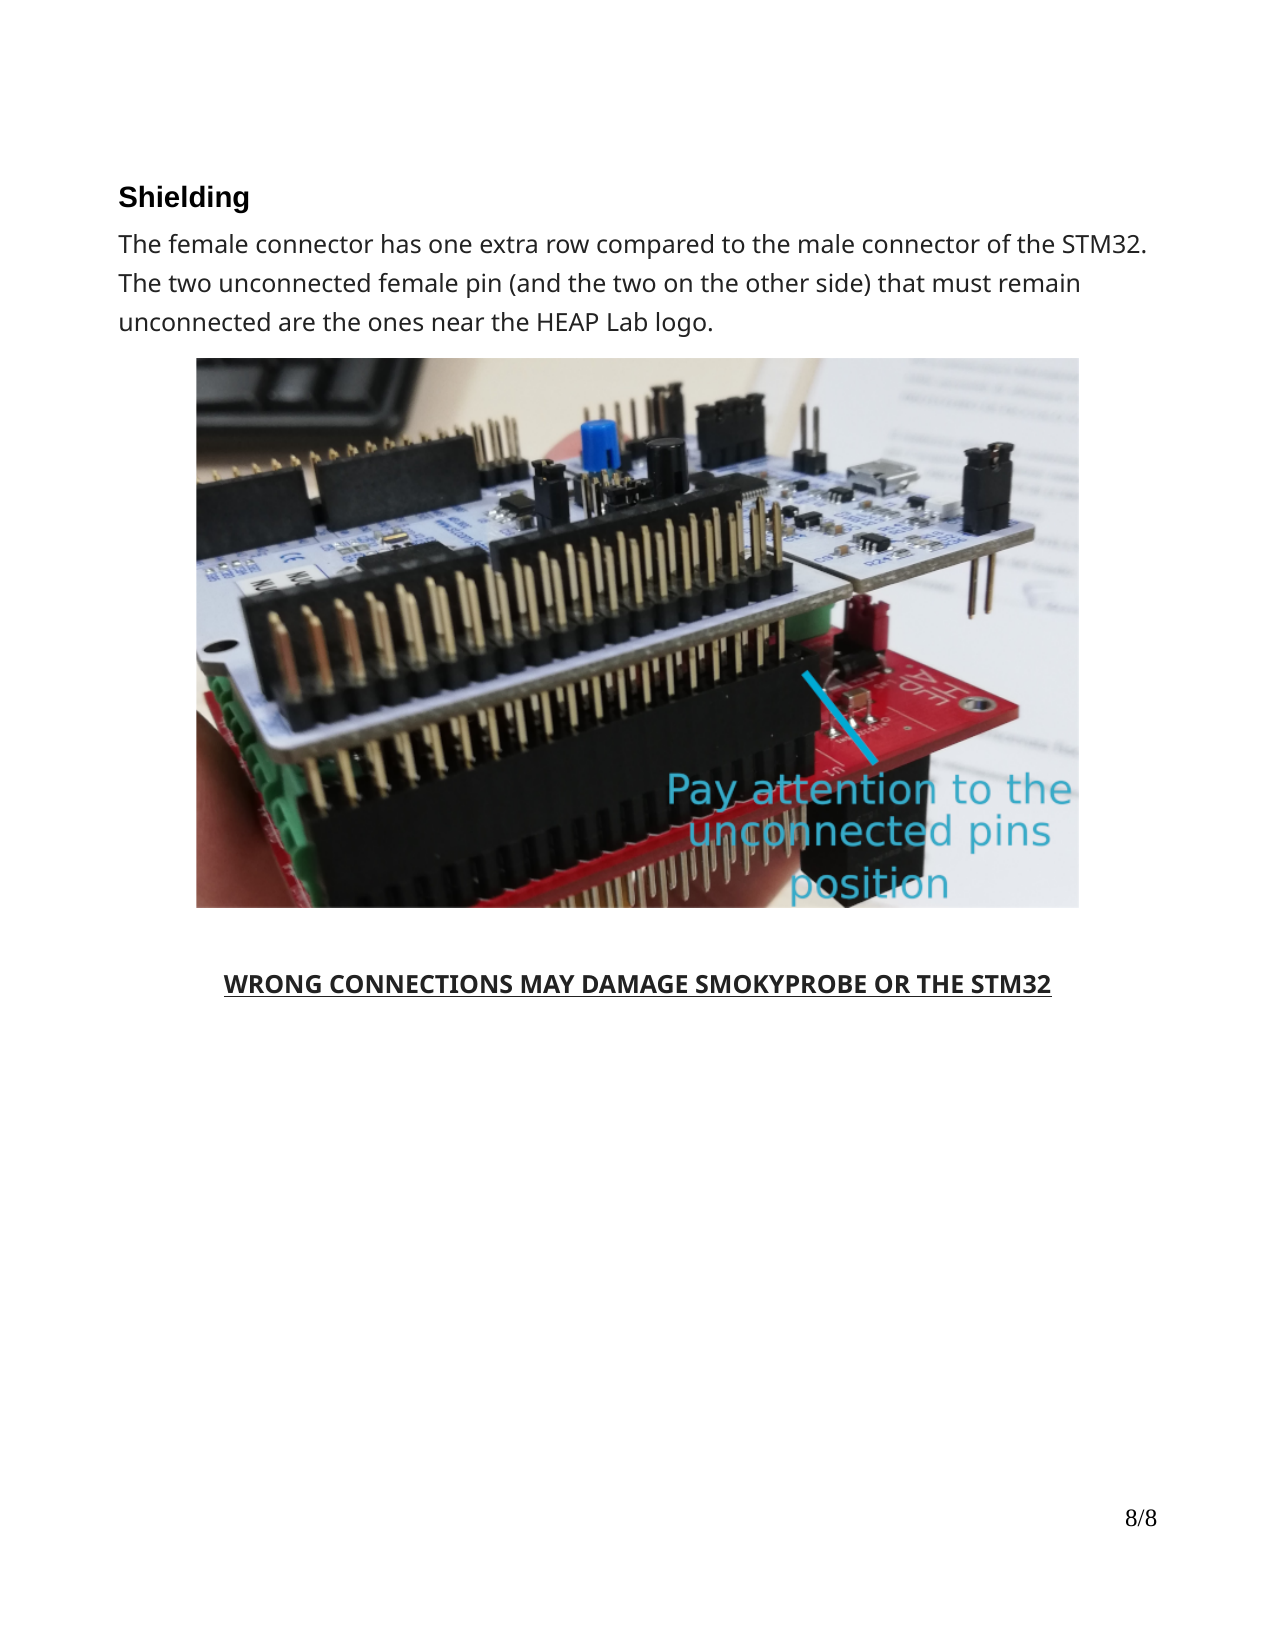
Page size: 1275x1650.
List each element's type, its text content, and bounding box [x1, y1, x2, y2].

text WRONG CONNECTIONS MAY DAMAGE SMOKYPROBE OR THE STM32 [118, 967, 1157, 1001]
text The female connector has one extra row compared to the male connector of the STM32. The two unconnected female pin (and the two on the other side) that must remain unconnected are the ones near the HEAP Lab logo. [118, 227, 1157, 339]
subtitle Shielding [118, 180, 1157, 214]
picture [196, 358, 1079, 908]
